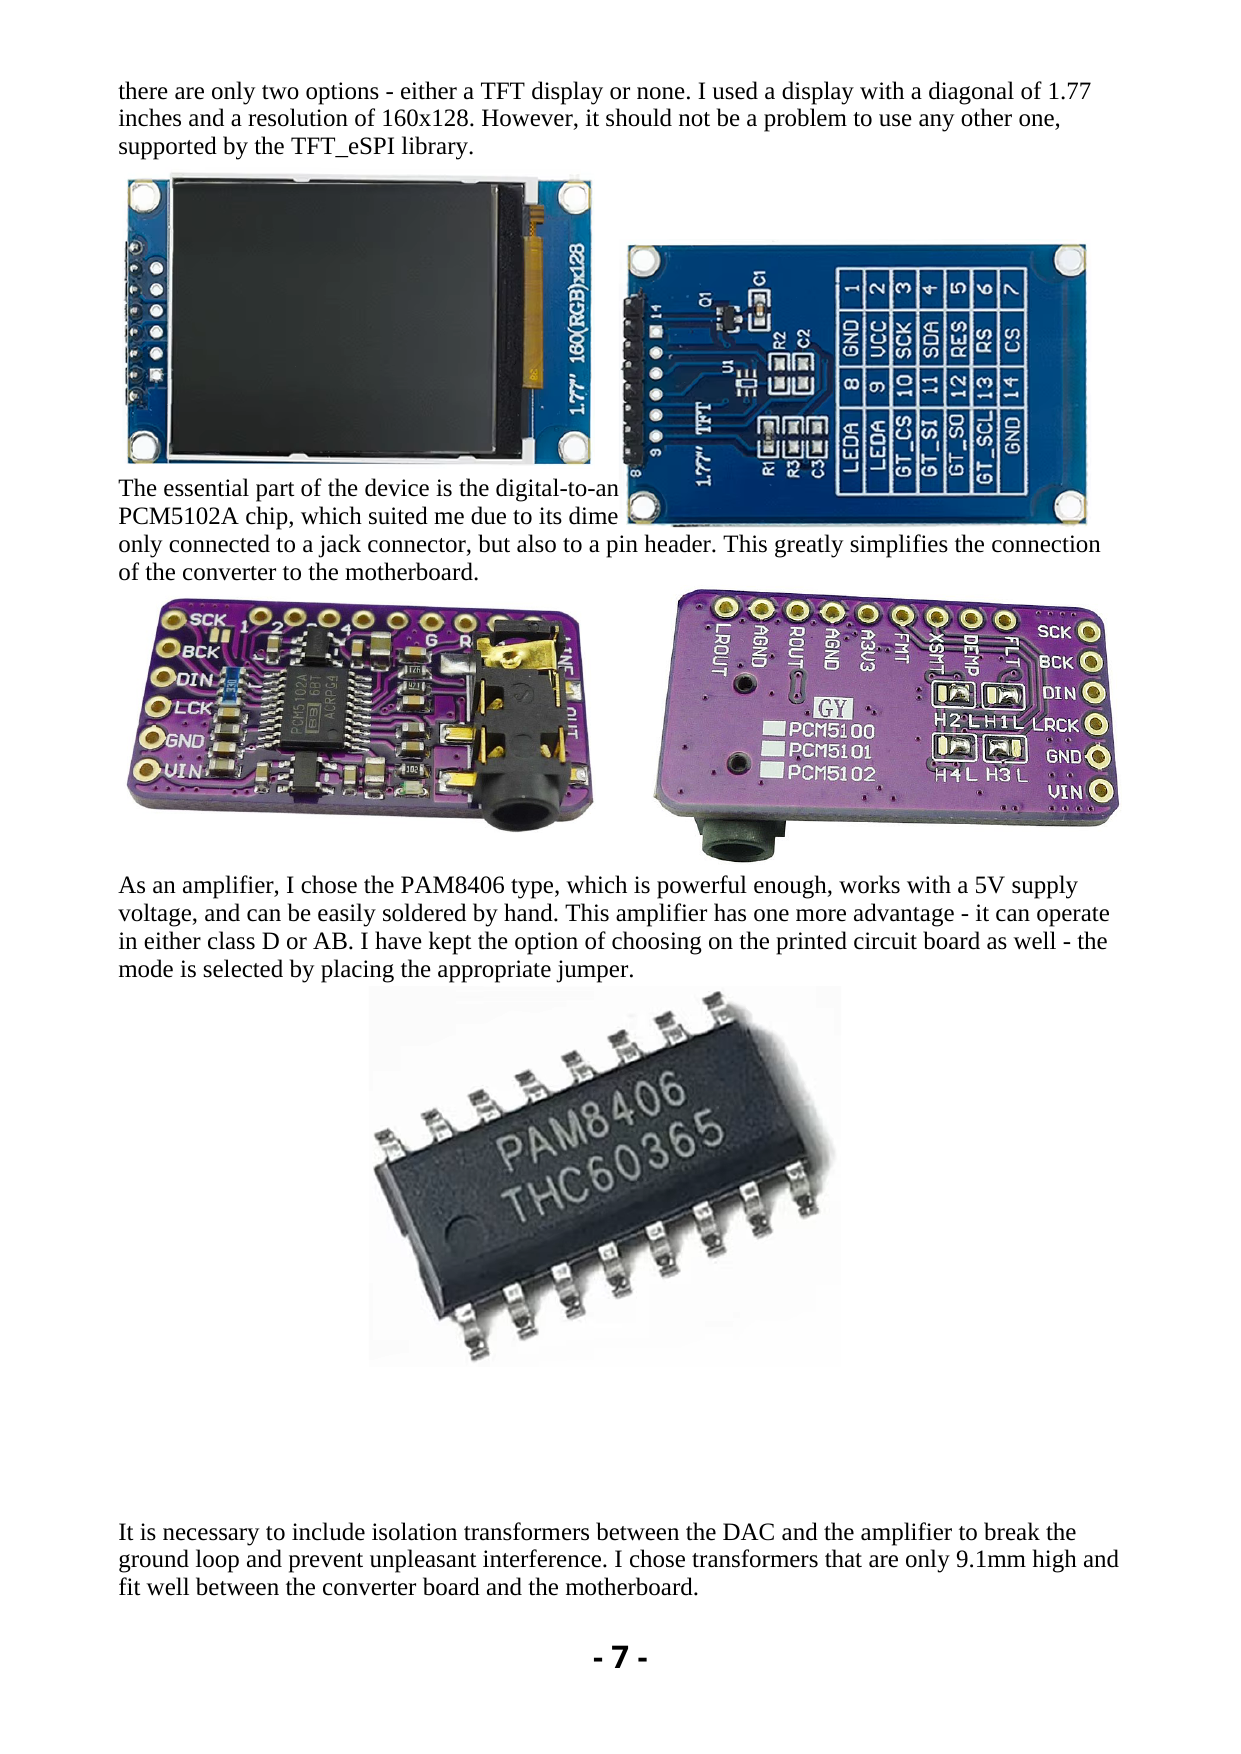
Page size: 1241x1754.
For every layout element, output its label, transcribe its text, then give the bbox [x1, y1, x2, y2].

picture [649, 585, 1122, 865]
picture [123, 595, 596, 834]
picture [618, 239, 1092, 530]
text Originally (like Edzelf) I kept the option to choose between OLED and TFT display when compiling the software. But I finally gave up and OLED displays are no longer supported at all. So there are only two options - either a TFT display or none. I used a display with a diagonal of 1.77 inches and a resolution of 160x128. However, it should not be a problem to use any other one, supported by the TFT_eSPI library. [118, 77, 1122, 160]
text As an amplifier, I chose the PAM8406 type, which is powerful enough, works with a 5V supply voltage, and can be easily soldered by hand. This amplifier has one more advantage - it can operate in either class D or AB. I have kept the option of choosing on the printed circuit board as well - the mode is selected by placing the appropriate jumper. [118, 872, 1122, 982]
text It is necessary to include isolation transformers between the DAC and the amplifier to break the ground loop and prevent unpleasant interference. I chose transformers that are only 9.1mm high and fit well between the converter board and the motherboard. [118, 1518, 1122, 1601]
text The essential part of the device is the digital-to-analog converter. I chose a module with the PCM5102A chip, which suited me due to its dimensions and also because the audio output is not only connected to a jack connector, but also to a pin header. This greatly simplifies the connection of the converter to the motherboard. [118, 474, 1122, 585]
picture [368, 986, 842, 1367]
picture [122, 167, 595, 469]
